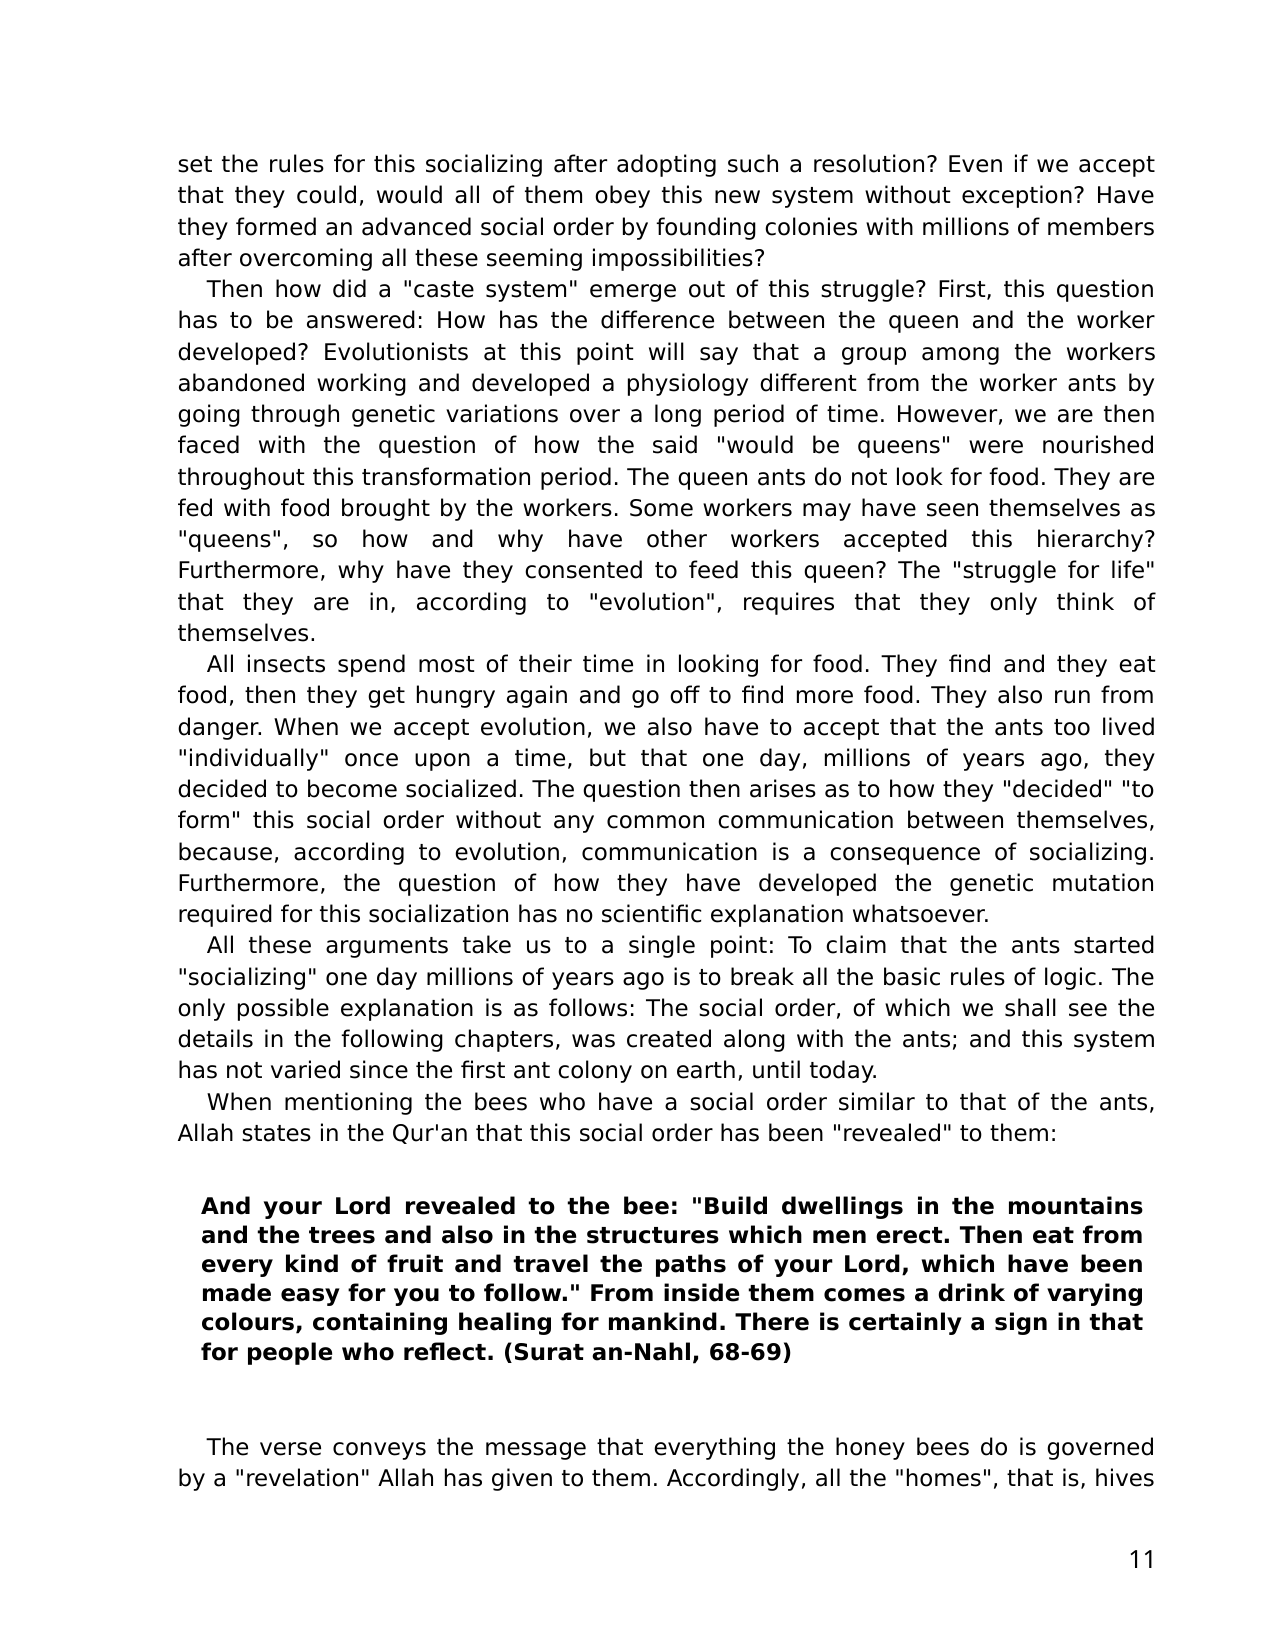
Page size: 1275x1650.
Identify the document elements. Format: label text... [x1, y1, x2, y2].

text And your Lord revealed to the bee: "Build dwellings in the mountains and the trees and also in the structures which men erect. Then eat from every kind of fruit and travel the paths of your Lord, which have been made easy for you to follow." From inside them comes a drink of varying colours, containing healing for mankind. There is certainly a sign in that for people who reflect. (Surat an-Nahl, 68-69) [201, 1191, 1145, 1366]
text set the rules for this socializing after adopting such a resolution? Even if we accept that they could, would all of them obey this new system without exception? Have they formed an advanced social order by founding colonies with millions of members after overcoming all these seeming impossibilities? [177, 148, 1157, 273]
text The verse conveys the message that everything the honey bees do is governed by a "revelation" Allah has given to them. Accordingly, all the "homes", that is, hives [177, 1430, 1157, 1493]
text All these arguments take us to a single point: To claim that the ants started "socializing" one day millions of years ago is to break all the basic rules of logic. The only possible explanation is as follows: The social order, of which we shall see the details in the following chapters, was created along with the ants; and this system has not varied since the first ant colony on earth, until today. [177, 929, 1157, 1085]
text Then how did a "caste system" emerge out of this struggle? First, this question has to be answered: How has the difference between the queen and the worker developed? Evolutionists at this point will say that a group among the workers abandoned working and developed a physiology different from the worker ants by going through genetic variations over a long period of time. However, we are then faced with the question of how the said "would be queens" were nourished throughout this transformation period. The queen ants do not look for food. They are fed with food brought by the workers. Some workers may have seen themselves as "queens", so how and why have other workers accepted this hierarchy? Furthermore, why have they consented to feed this queen? The "struggle for life" that they are in, according to "evolution", requires that they only think of themselves. [177, 273, 1157, 648]
text All insects spend most of their time in looking for food. They find and they eat food, then they get hungry again and go off to find more food. They also run from danger. When we accept evolution, we also have to accept that the ants too lived "individually" once upon a time, but that one day, millions of years ago, they decided to become socialized. The question then arises as to how they "decided" "to form" this social order without any common communication between themselves, because, according to evolution, communication is a consequence of socializing. Furthermore, the question of how they have developed the genetic mutation required for this socialization has no scientific explanation whatsoever. [177, 648, 1157, 929]
text When mentioning the bees who have a social order similar to that of the ants, Allah states in the Qur'an that this social order has been "revealed" to them: [177, 1085, 1157, 1148]
